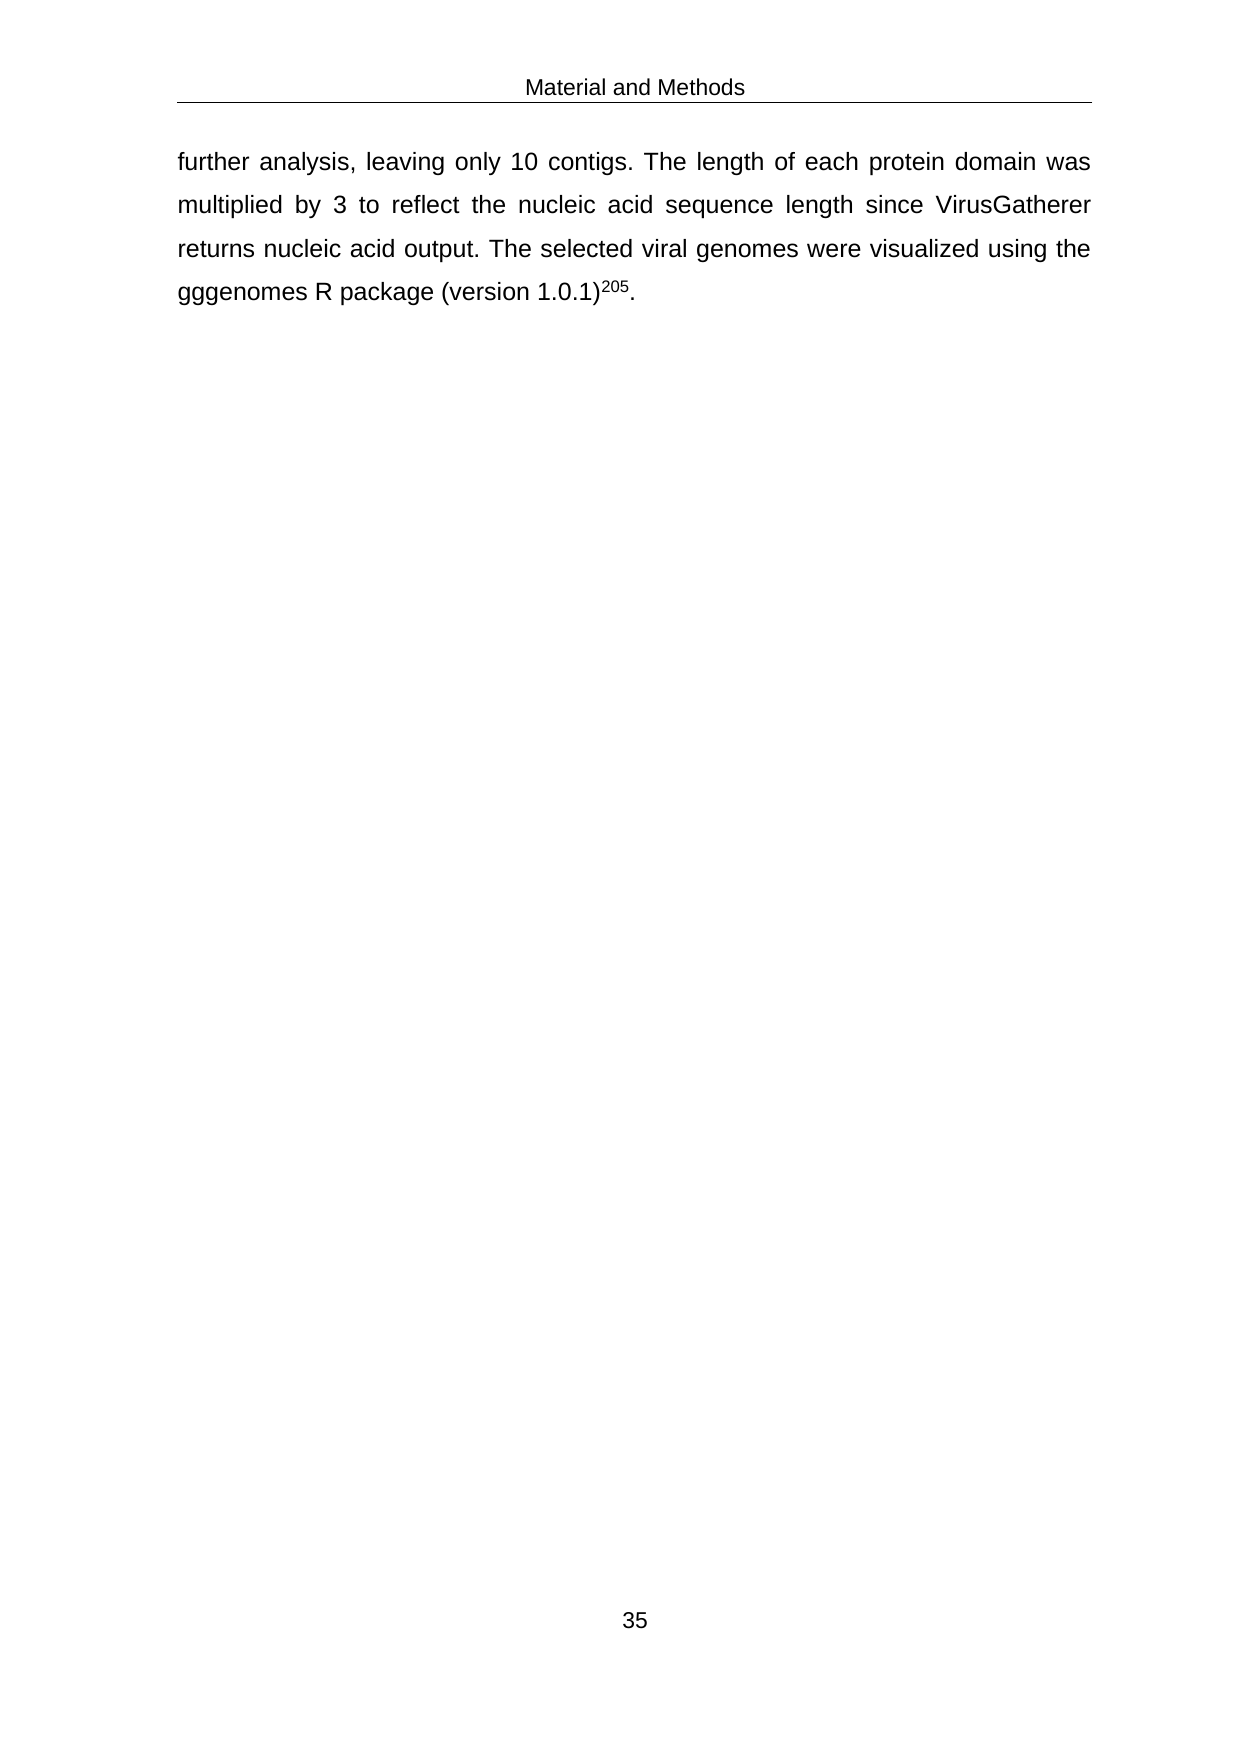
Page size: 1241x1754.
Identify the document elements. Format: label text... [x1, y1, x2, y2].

text further analysis, leaving only 10 contigs. The length of each protein domain was multiplied by 3 to reflect the nucleic acid sequence length since VirusGatherer returns nucleic acid output. The selected viral genomes were visualized using the gggenomes R package (version 1.0.1)205. [177, 147, 1092, 306]
